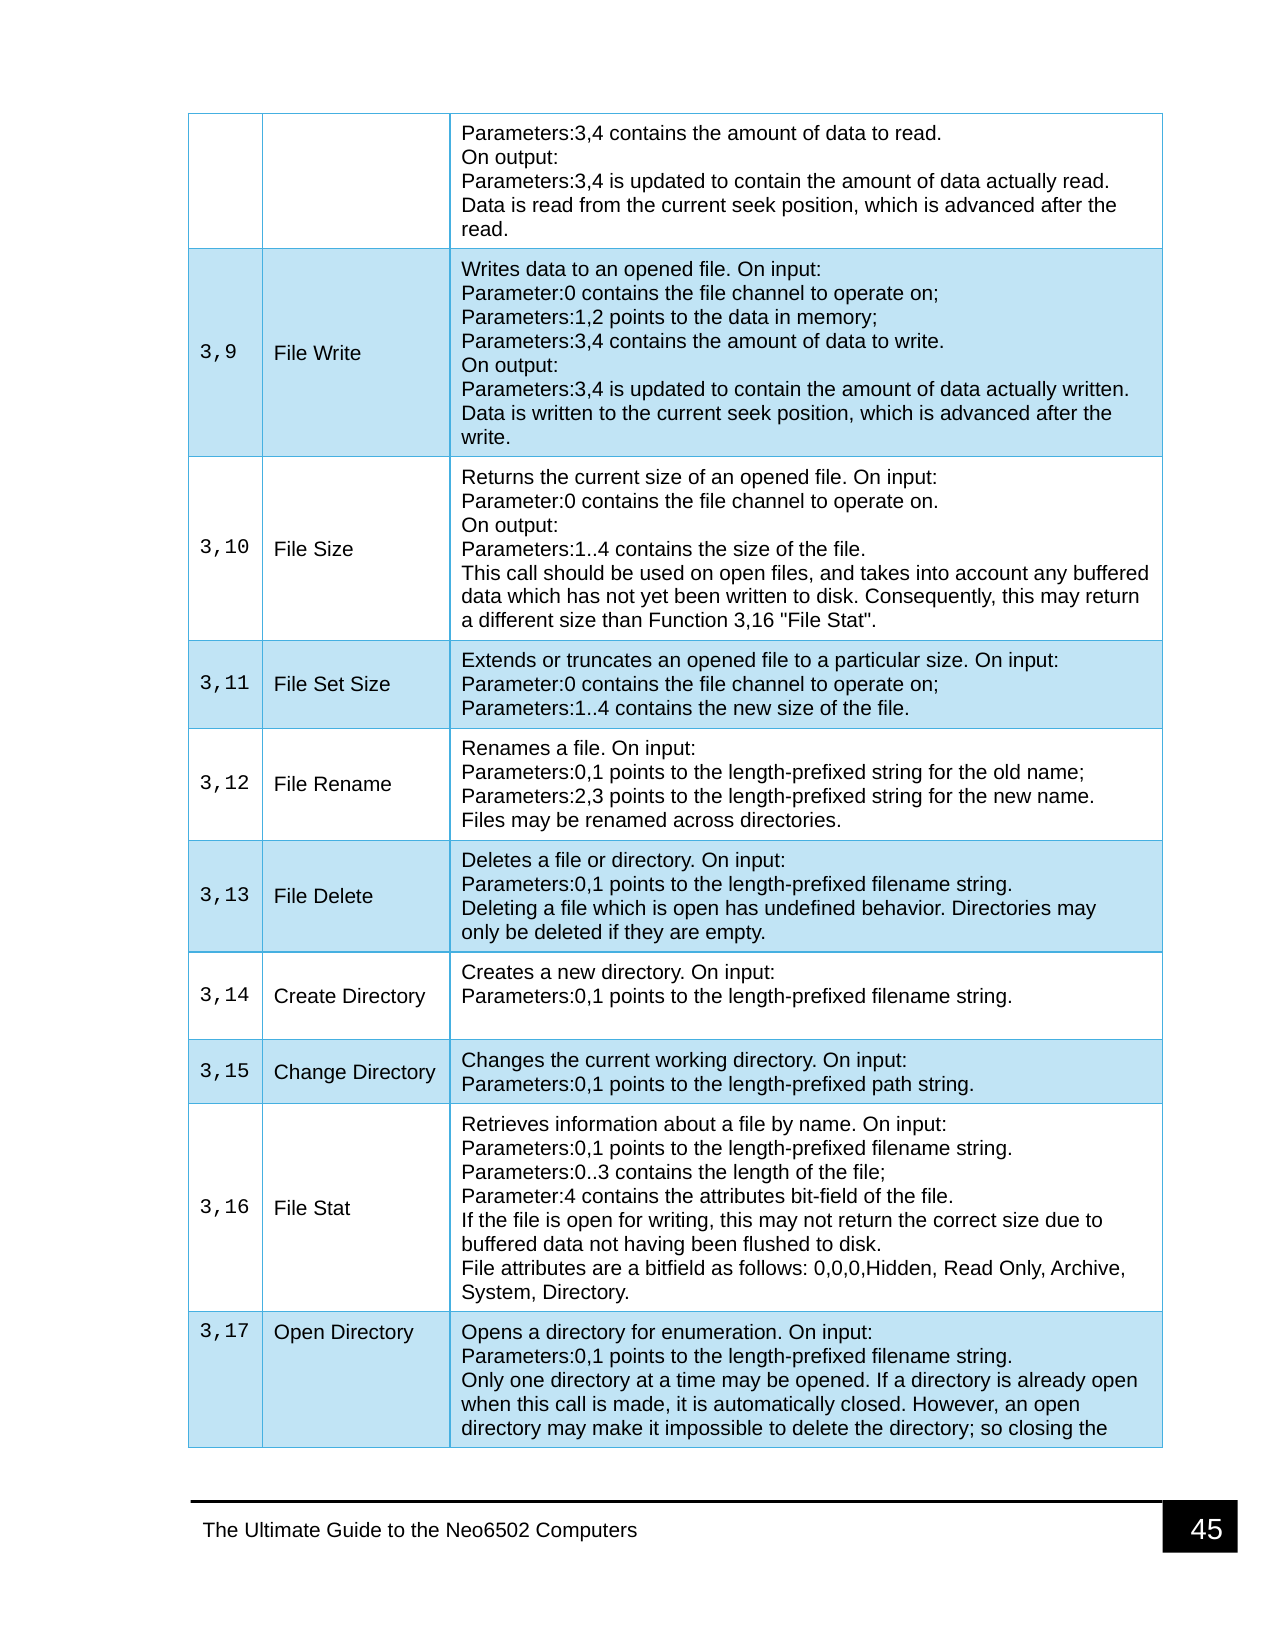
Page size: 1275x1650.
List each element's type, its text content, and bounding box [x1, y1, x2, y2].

table_cell File Size [263, 457, 449, 640]
table_cell 3,14 [189, 953, 262, 1039]
table_cell 3,9 [189, 249, 262, 456]
table_cell Opens a directory for enumeration. On input: Parameters:0,1 points to the length-prefixed filename string. Only one directory at a time may be opened. If a directory is already open when this call is made, it is automatically closed. However, an open directory may make it impossible to delete the directory; so closing the [451, 1312, 1162, 1447]
table_cell Writes data to an opened file. On input: Parameter:0 contains the file channel to operate on; Parameters:1,2 points to the data in memory; Parameters:3,4 contains the amount of data to write. On output: Parameters:3,4 is updated to contain the amount of data actually written. Data is written to the current seek position, which is advanced after the write. [451, 249, 1162, 456]
table_cell 3,13 [189, 841, 262, 951]
table_cell Parameters:3,4 contains the amount of data to read. On output: Parameters:3,4 is updated to contain the amount of data actually read. Data is read from the current seek position, which is advanced after the read. [451, 114, 1162, 248]
table_cell File Write [263, 249, 449, 456]
table_cell 3,10 [189, 457, 262, 640]
table_cell 3,12 [189, 729, 262, 839]
table_cell Create Directory [263, 953, 449, 1039]
table_cell Change Directory [263, 1040, 449, 1103]
table_cell Retrieves information about a file by name. On input: Parameters:0,1 points to the length-prefixed filename string. Parameters:0..3 contains the length of the file; Parameter:4 contains the attributes bit-field of the file. If the file is open for writing, this may not return the correct size due to buffered data not having been flushed to disk. File attributes are a bitfield as follows: 0,0,0,Hidden, Read Only, Archive, System, Directory. [451, 1104, 1162, 1311]
table_cell Changes the current working directory. On input: Parameters:0,1 points to the length-prefixed path string. [451, 1040, 1162, 1103]
table_cell 3,15 [189, 1040, 262, 1103]
table_cell 3,17 [189, 1312, 262, 1447]
table_cell [189, 114, 262, 248]
table_cell Creates a new directory. On input: Parameters:0,1 points to the length-prefixed filename string. [451, 953, 1162, 1039]
table_cell Returns the current size of an opened file. On input: Parameter:0 contains the file channel to operate on. On output: Parameters:1..4 contains the size of the file. This call should be used on open files, and takes into account any buffered data which has not yet been written to disk. Consequently, this may return a different size than Function 3,16 "File Stat". [451, 457, 1162, 640]
table_cell File Stat [263, 1104, 449, 1311]
table_cell 3,11 [189, 641, 262, 728]
table_cell Deletes a file or directory. On input: Parameters:0,1 points to the length-prefixed filename string. Deleting a file which is open has undefined behavior. Directories may only be deleted if they are empty. [451, 841, 1162, 951]
table_cell File Delete [263, 841, 449, 951]
table_cell File Rename [263, 729, 449, 839]
table_cell Renames a file. On input: Parameters:0,1 points to the length-prefixed string for the old name; Parameters:2,3 points to the length-prefixed string for the new name. Files may be renamed across directories. [451, 729, 1162, 839]
table_cell Open Directory [263, 1312, 449, 1447]
table_cell Extends or truncates an opened file to a particular size. On input: Parameter:0 contains the file channel to operate on; Parameters:1..4 contains the new size of the file. [451, 641, 1162, 728]
table_cell [263, 114, 449, 248]
table_cell 3,16 [189, 1104, 262, 1311]
table_cell File Set Size [263, 641, 449, 728]
